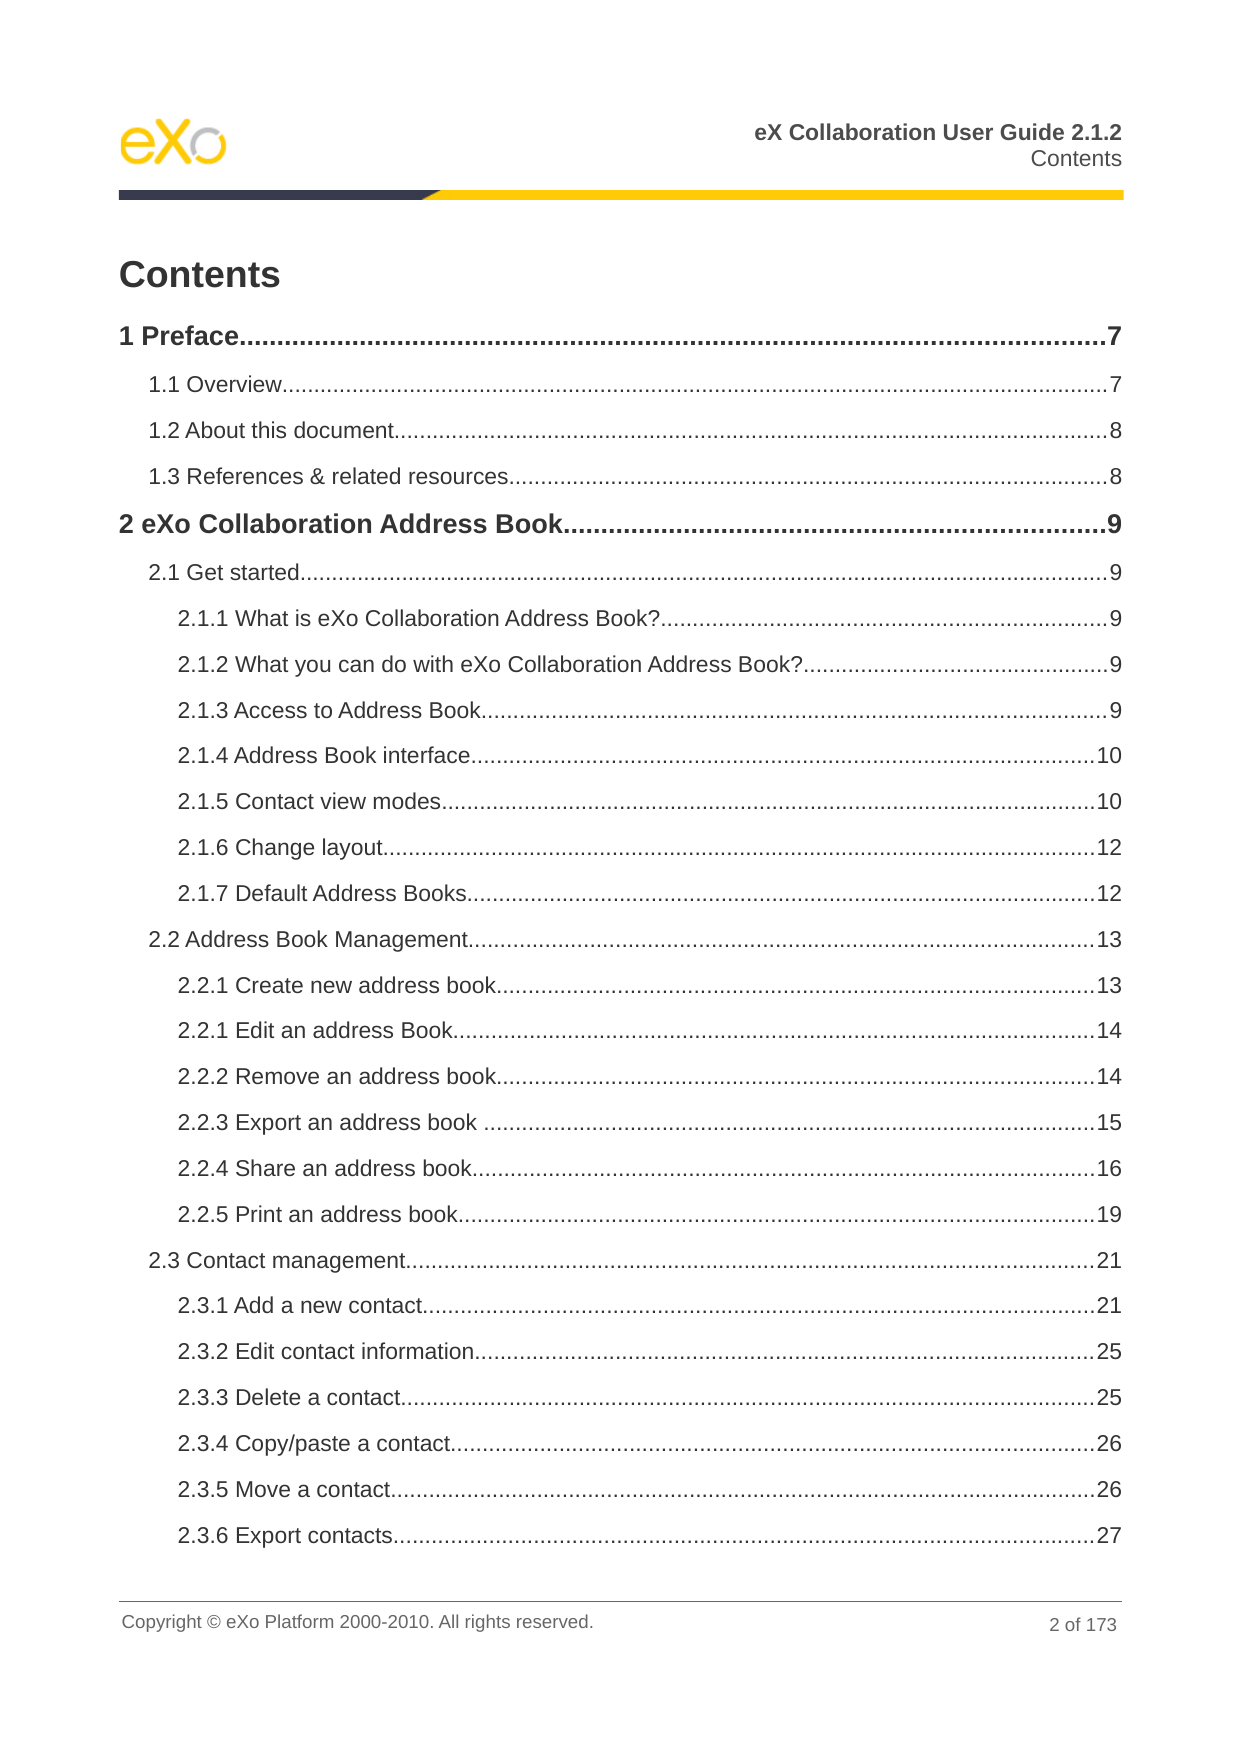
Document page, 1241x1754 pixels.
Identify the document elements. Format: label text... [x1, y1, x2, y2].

text 2.3.3 Delete a contact 25 [177, 1384, 1122, 1411]
text 2.1.5 Contact view modes 10 [177, 788, 1122, 815]
text 2.3 Contact management 21 [148, 1247, 1122, 1273]
text 2.1.1 What is eXo Collaboration Address Book? 9 [177, 605, 1122, 631]
text 2.2.3 Export an address book 15 [177, 1109, 1122, 1136]
text 2.1.2 What you can do with eXo Collaboration Address Book? 9 [177, 651, 1122, 677]
text 2.1.7 Default Address Books 12 [177, 880, 1122, 906]
text 1 Preface 7 [118, 320, 1122, 351]
subtitle Contents [118, 253, 1122, 296]
text 2.2.1 Edit an address Book 14 [177, 1017, 1122, 1044]
text 1.3 References & related resources 8 [148, 463, 1122, 489]
text 2.1.4 Address Book interface 10 [177, 742, 1122, 769]
text 2.1.6 Change layout 12 [177, 834, 1122, 861]
text 2.2.4 Share an address book 16 [177, 1155, 1122, 1181]
text 2.2.5 Print an address book 19 [177, 1201, 1122, 1227]
picture [120, 118, 227, 165]
text 2.1.3 Access to Address Book 9 [177, 697, 1122, 723]
text 2.3.2 Edit contact information 25 [177, 1338, 1122, 1365]
text 2.2.1 Create new address book 13 [177, 972, 1122, 998]
text 2 eXo Collaboration Address Book 9 [118, 508, 1122, 540]
picture [118, 190, 1124, 200]
text 2.1 Get started 9 [148, 559, 1122, 586]
text 2.3.1 Add a new contact 21 [177, 1292, 1122, 1319]
text 1.2 About this document 8 [148, 417, 1122, 443]
text 2.3.6 Export contacts 27 [177, 1522, 1122, 1548]
text 2.3.4 Copy/paste a contact 26 [177, 1430, 1122, 1456]
text 2.2 Address Book Management 13 [148, 926, 1122, 952]
text 1.1 Overview 7 [148, 371, 1122, 397]
text 2.3.5 Move a contact 26 [177, 1476, 1122, 1502]
text 2.2.2 Remove an address book 14 [177, 1063, 1122, 1090]
